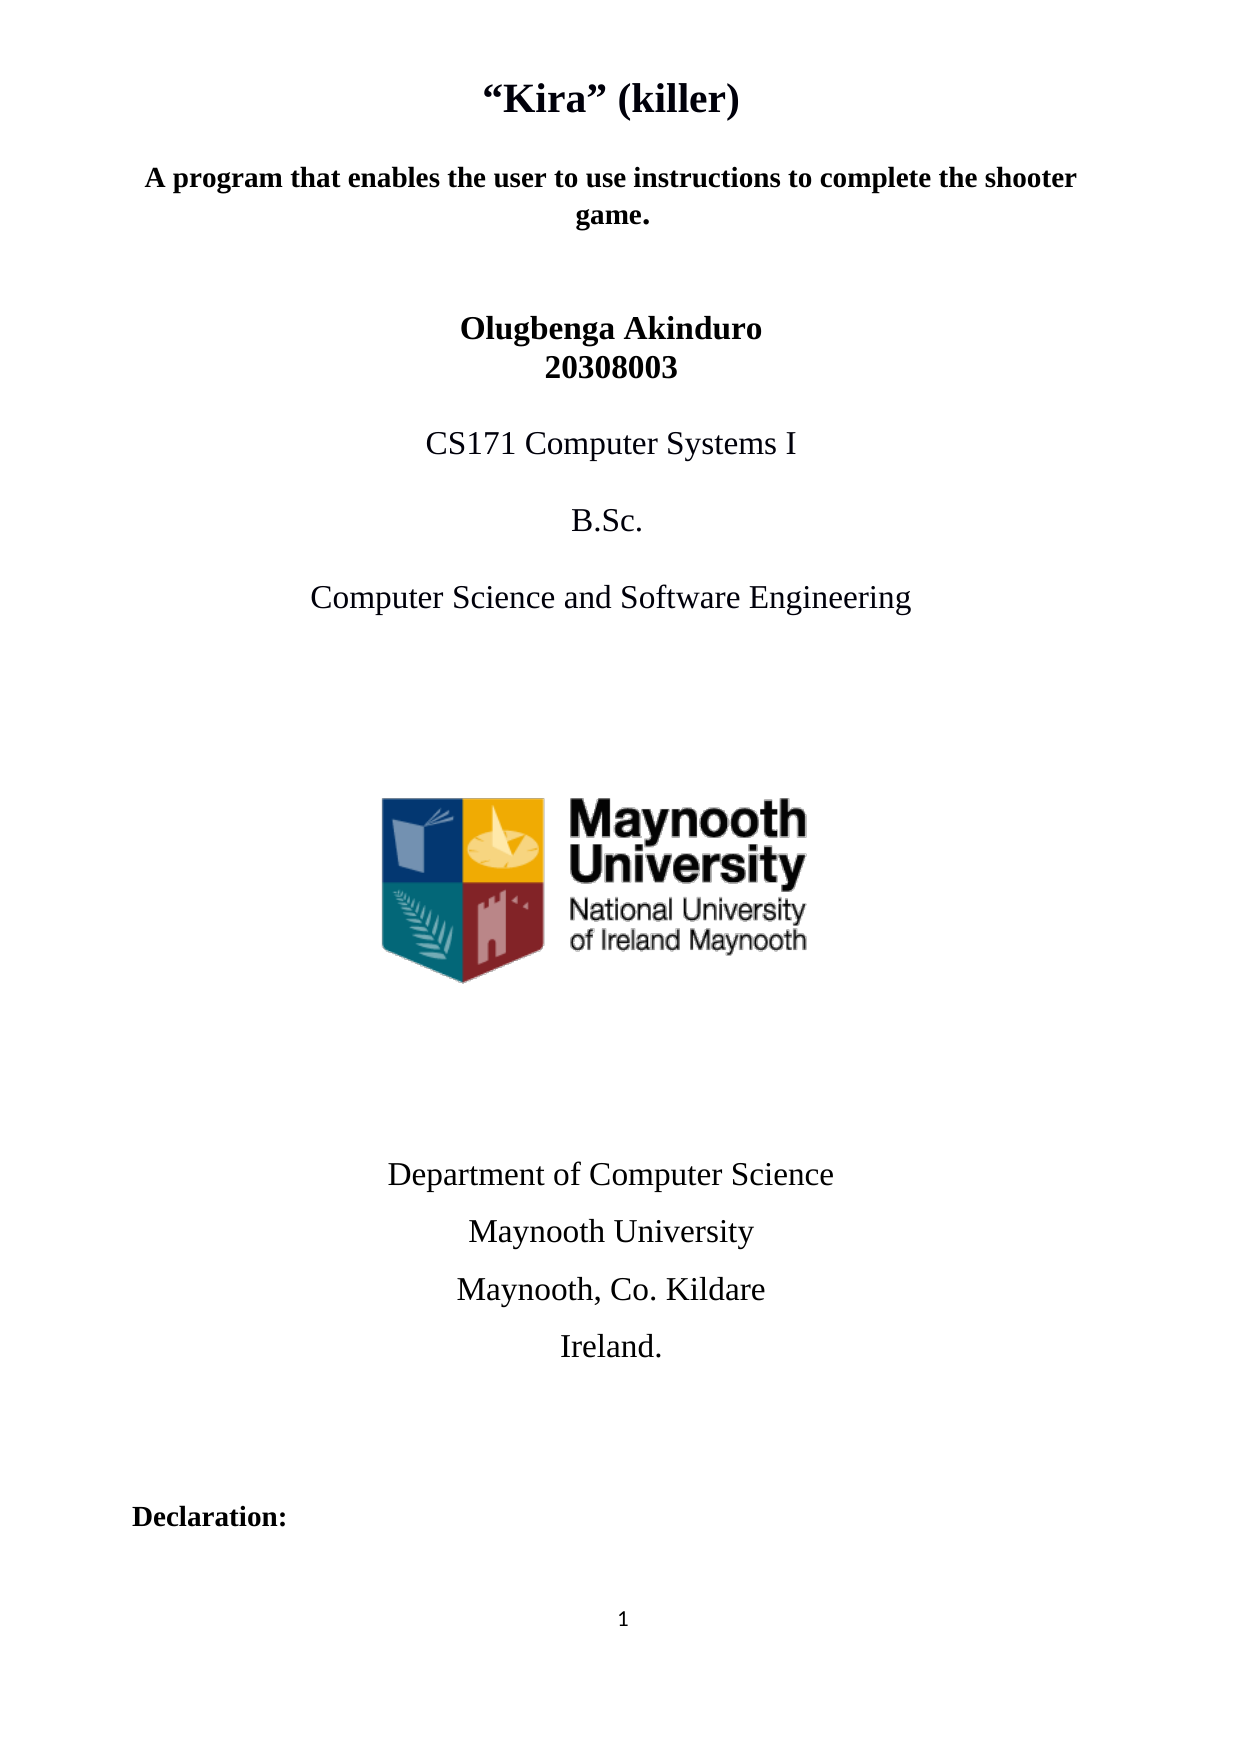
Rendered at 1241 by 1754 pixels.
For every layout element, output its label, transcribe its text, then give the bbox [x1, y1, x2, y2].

text CS171 Computer Systems I [132, 423, 1090, 462]
text Declaration: [132, 1499, 1090, 1533]
text B.Sc. [132, 500, 1090, 538]
text “Kira” (killer) [132, 74, 1090, 122]
text Maynooth, Co. Kildare [132, 1269, 1090, 1308]
text A program that enables the user to use instructions to complete the shooter game. [132, 160, 1090, 232]
text Computer Science and Software Engineering [132, 577, 1090, 615]
text Maynooth University [132, 1212, 1090, 1250]
text 20308003 [132, 347, 1090, 385]
text Department of Computer Science [132, 1154, 1090, 1193]
text Olugbenga Akinduro [132, 308, 1090, 347]
text Ireland. [132, 1327, 1090, 1365]
